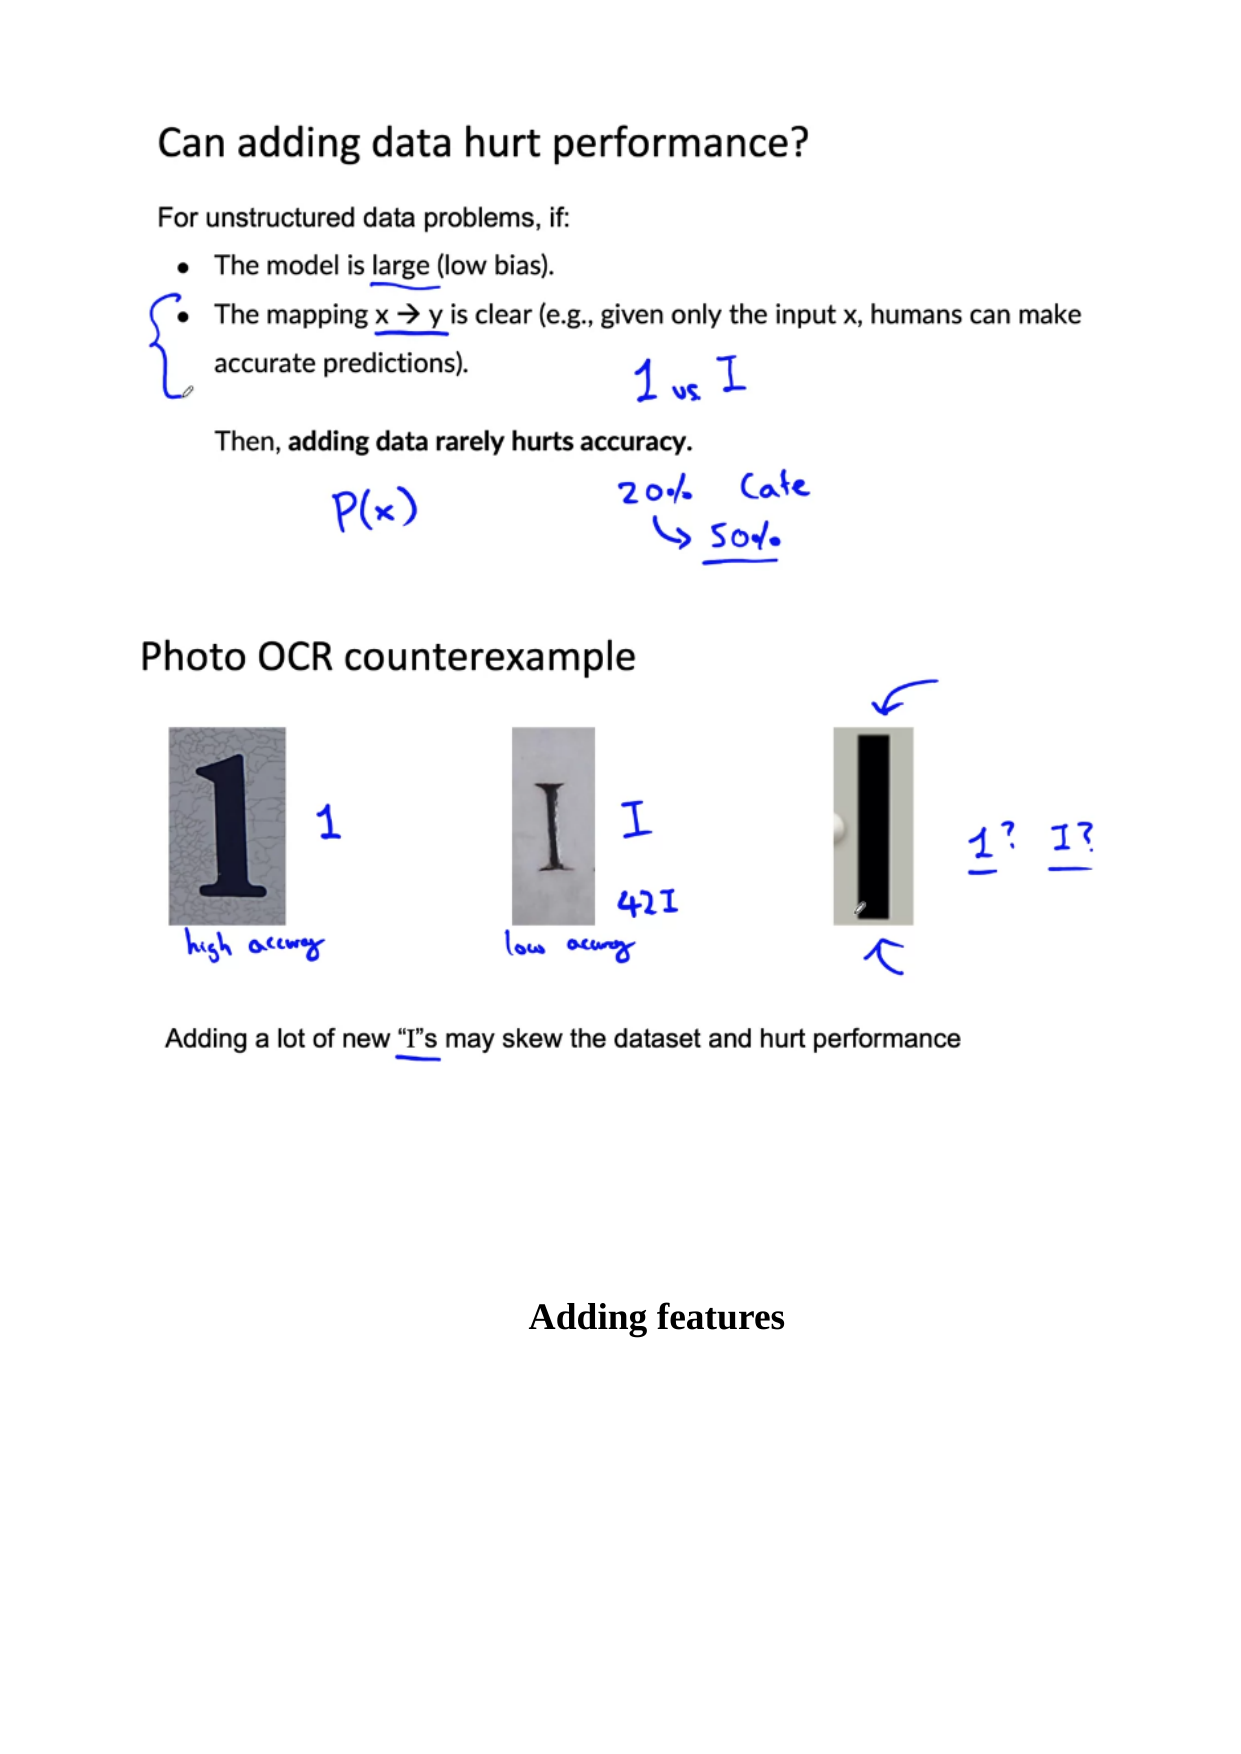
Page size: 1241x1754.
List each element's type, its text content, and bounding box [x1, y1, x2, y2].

picture [118, 118, 1123, 571]
subtitle Adding features [118, 1294, 1122, 1337]
picture [118, 622, 1123, 1075]
